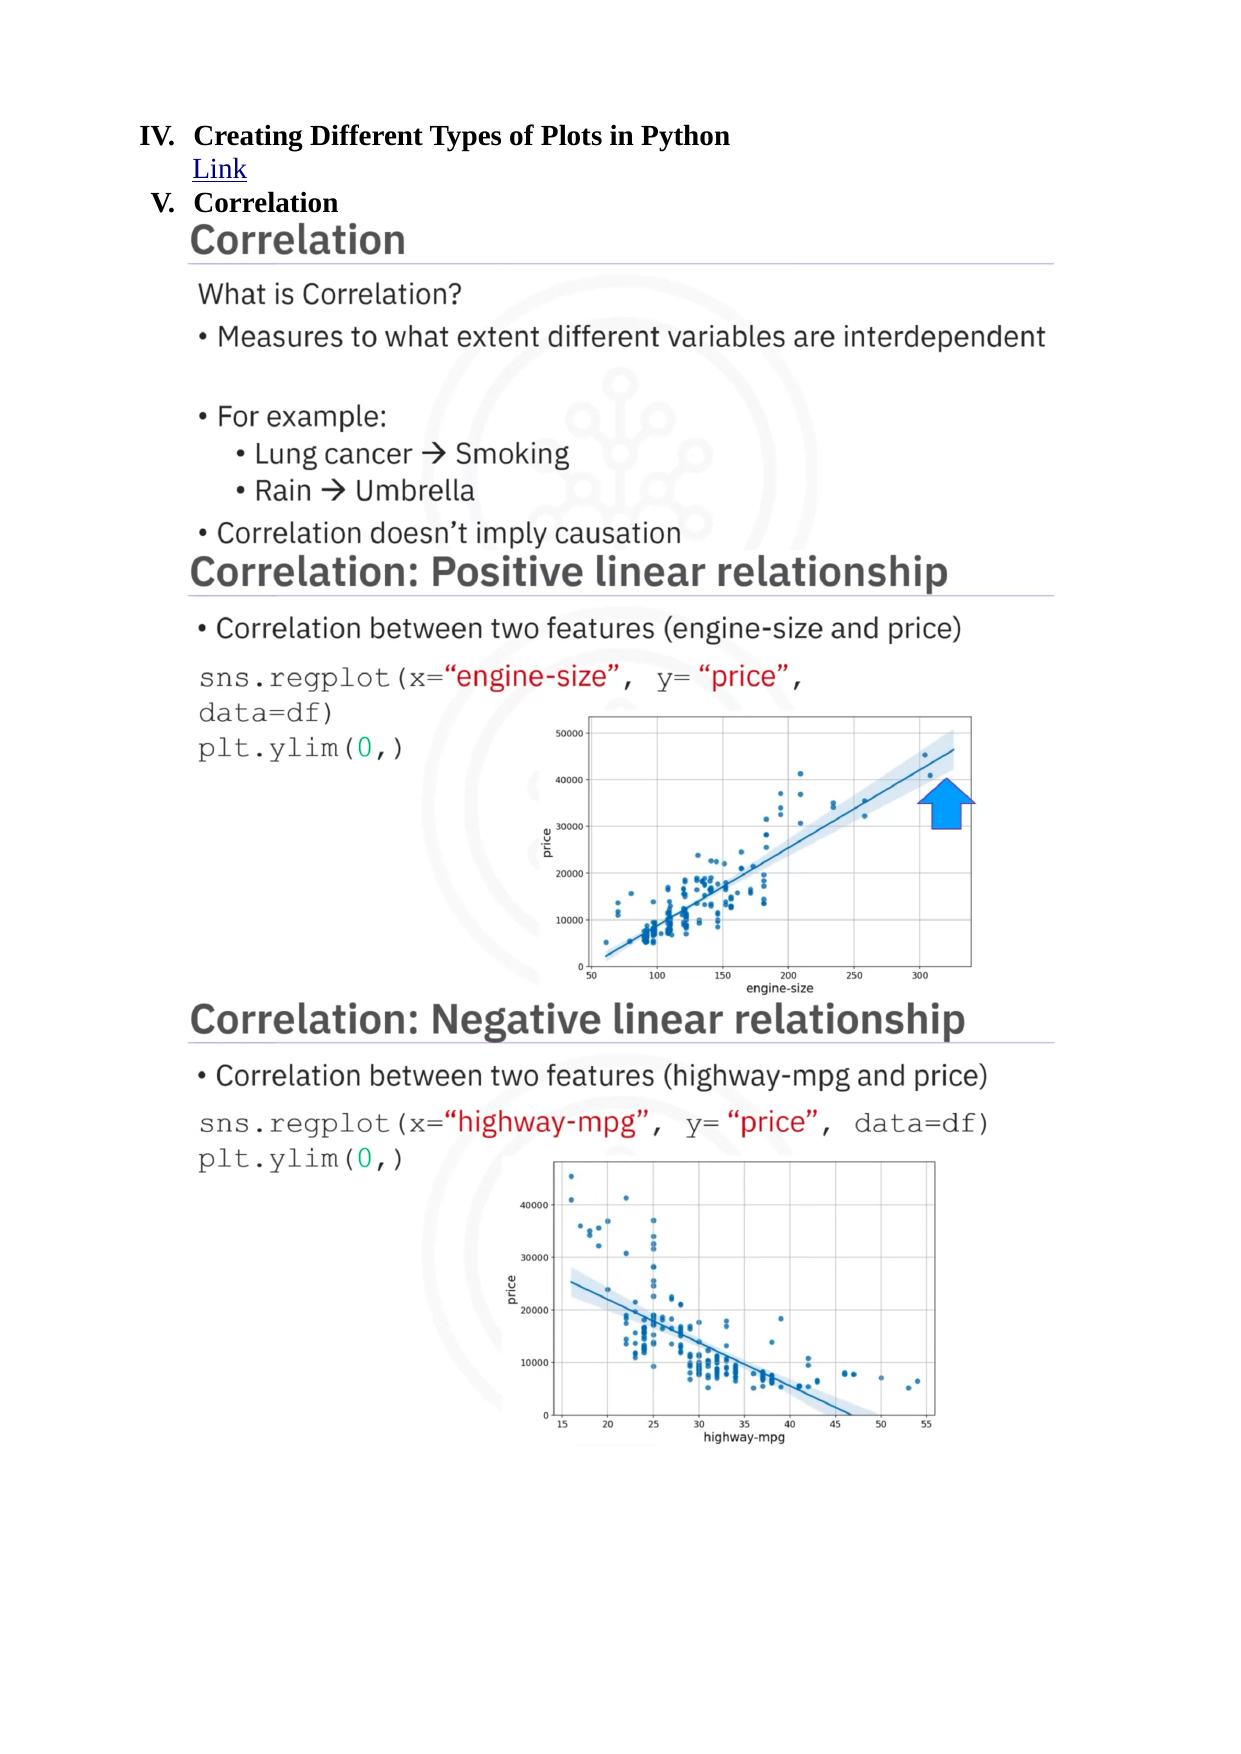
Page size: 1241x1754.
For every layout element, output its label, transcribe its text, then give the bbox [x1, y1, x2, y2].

list Correlation [175, 185, 1122, 218]
list Creating Different Types of Plots in Python [175, 118, 1122, 152]
text Link [118, 152, 1122, 185]
picture [118, 218, 1123, 1446]
